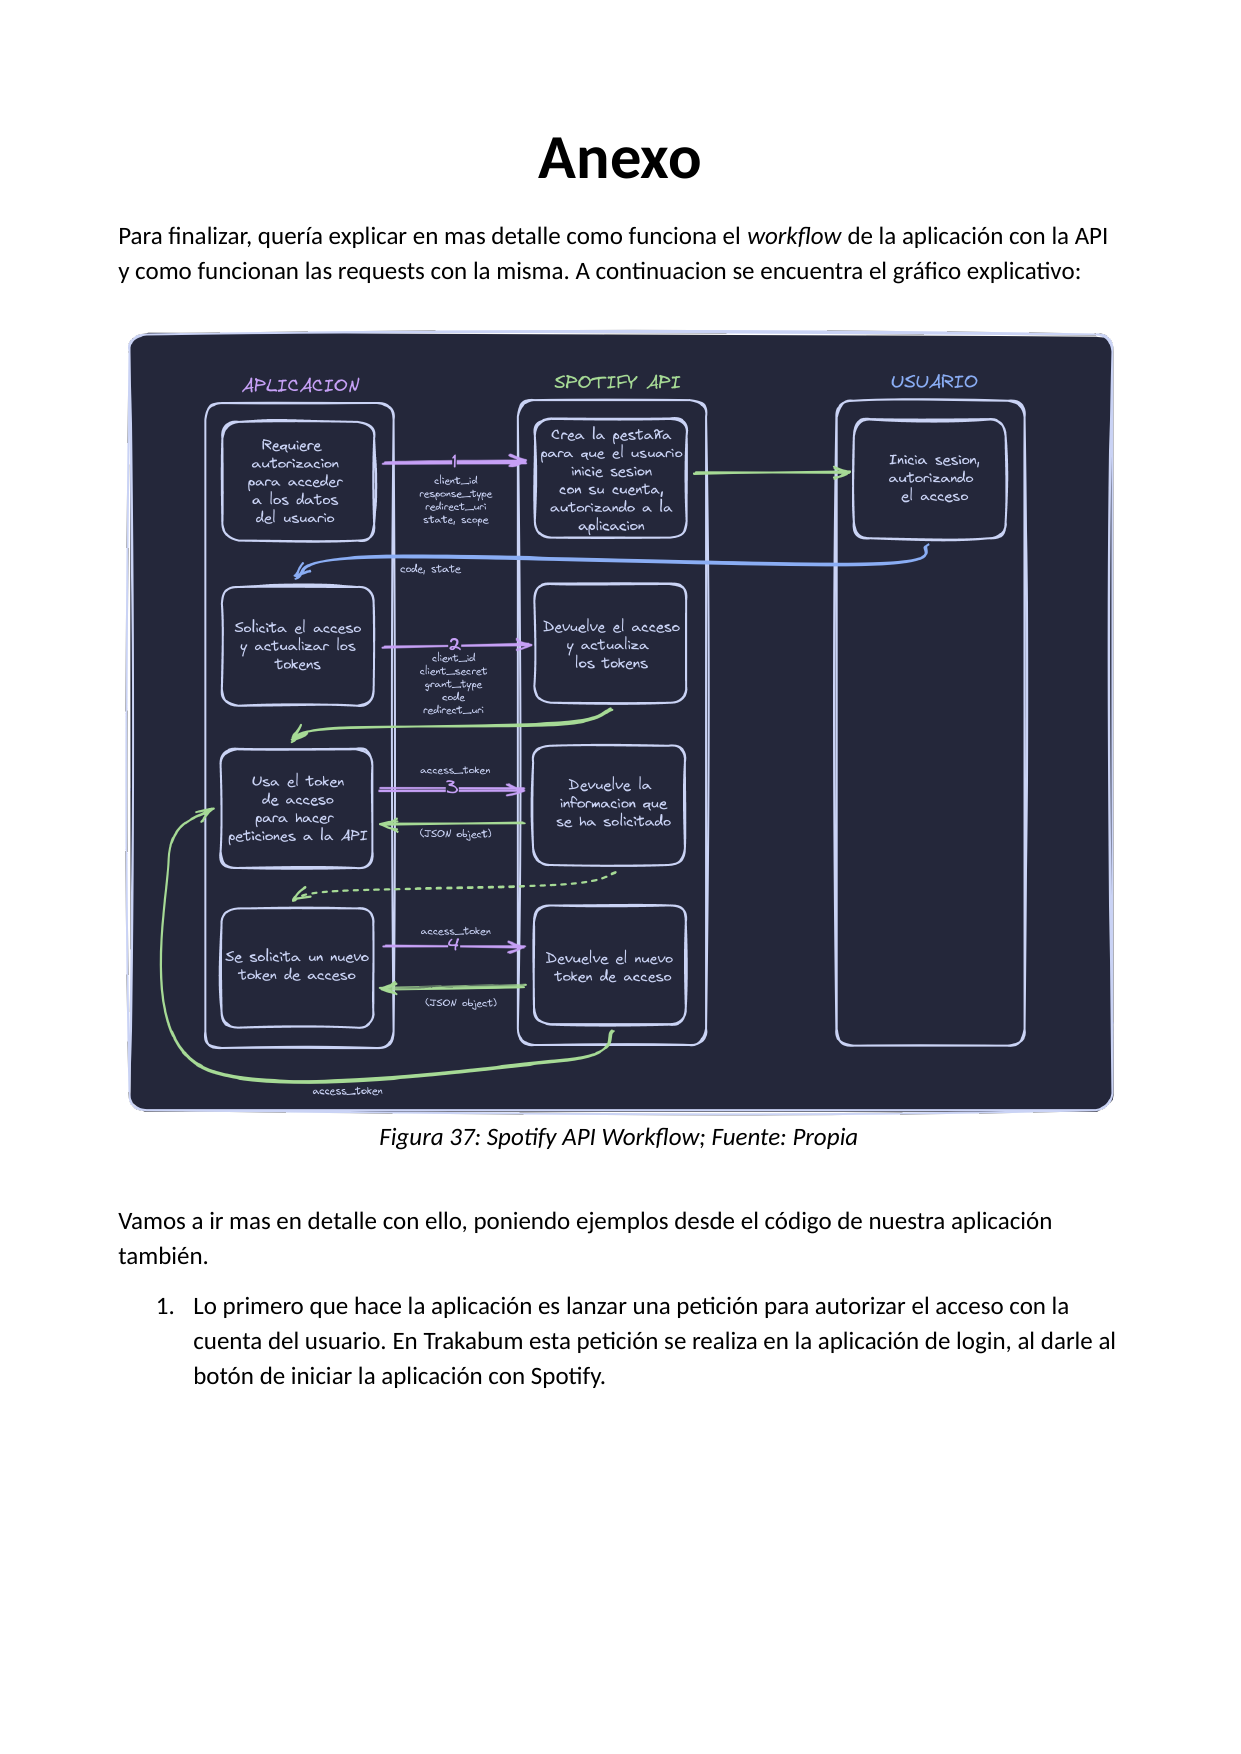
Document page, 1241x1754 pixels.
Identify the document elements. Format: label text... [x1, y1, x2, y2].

text Para finalizar, quería explicar en mas detalle como funciona el workflow de la aplicación con la API y como funcionan las requests con la misma. A continuacion se encuentra el gráfico explicativo: [118, 220, 1122, 286]
list Lo primero que hace la aplicación es lanzar una petición para autorizar el acceso con la cuenta del usuario. En Trakabum esta petición se realiza en la aplicación de login, al darle al botón de iniciar la aplicación con Spotify. [156, 1290, 1122, 1391]
text Figura 37: Spotify API Workflow; Fuente: Propia [118, 1121, 1122, 1151]
text Vamos a ir mas en detalle con ello, poniendo ejemplos desde el código de nuestra aplicación también. [118, 1205, 1122, 1271]
text Anexo [118, 118, 1122, 194]
picture [118, 323, 1123, 1121]
